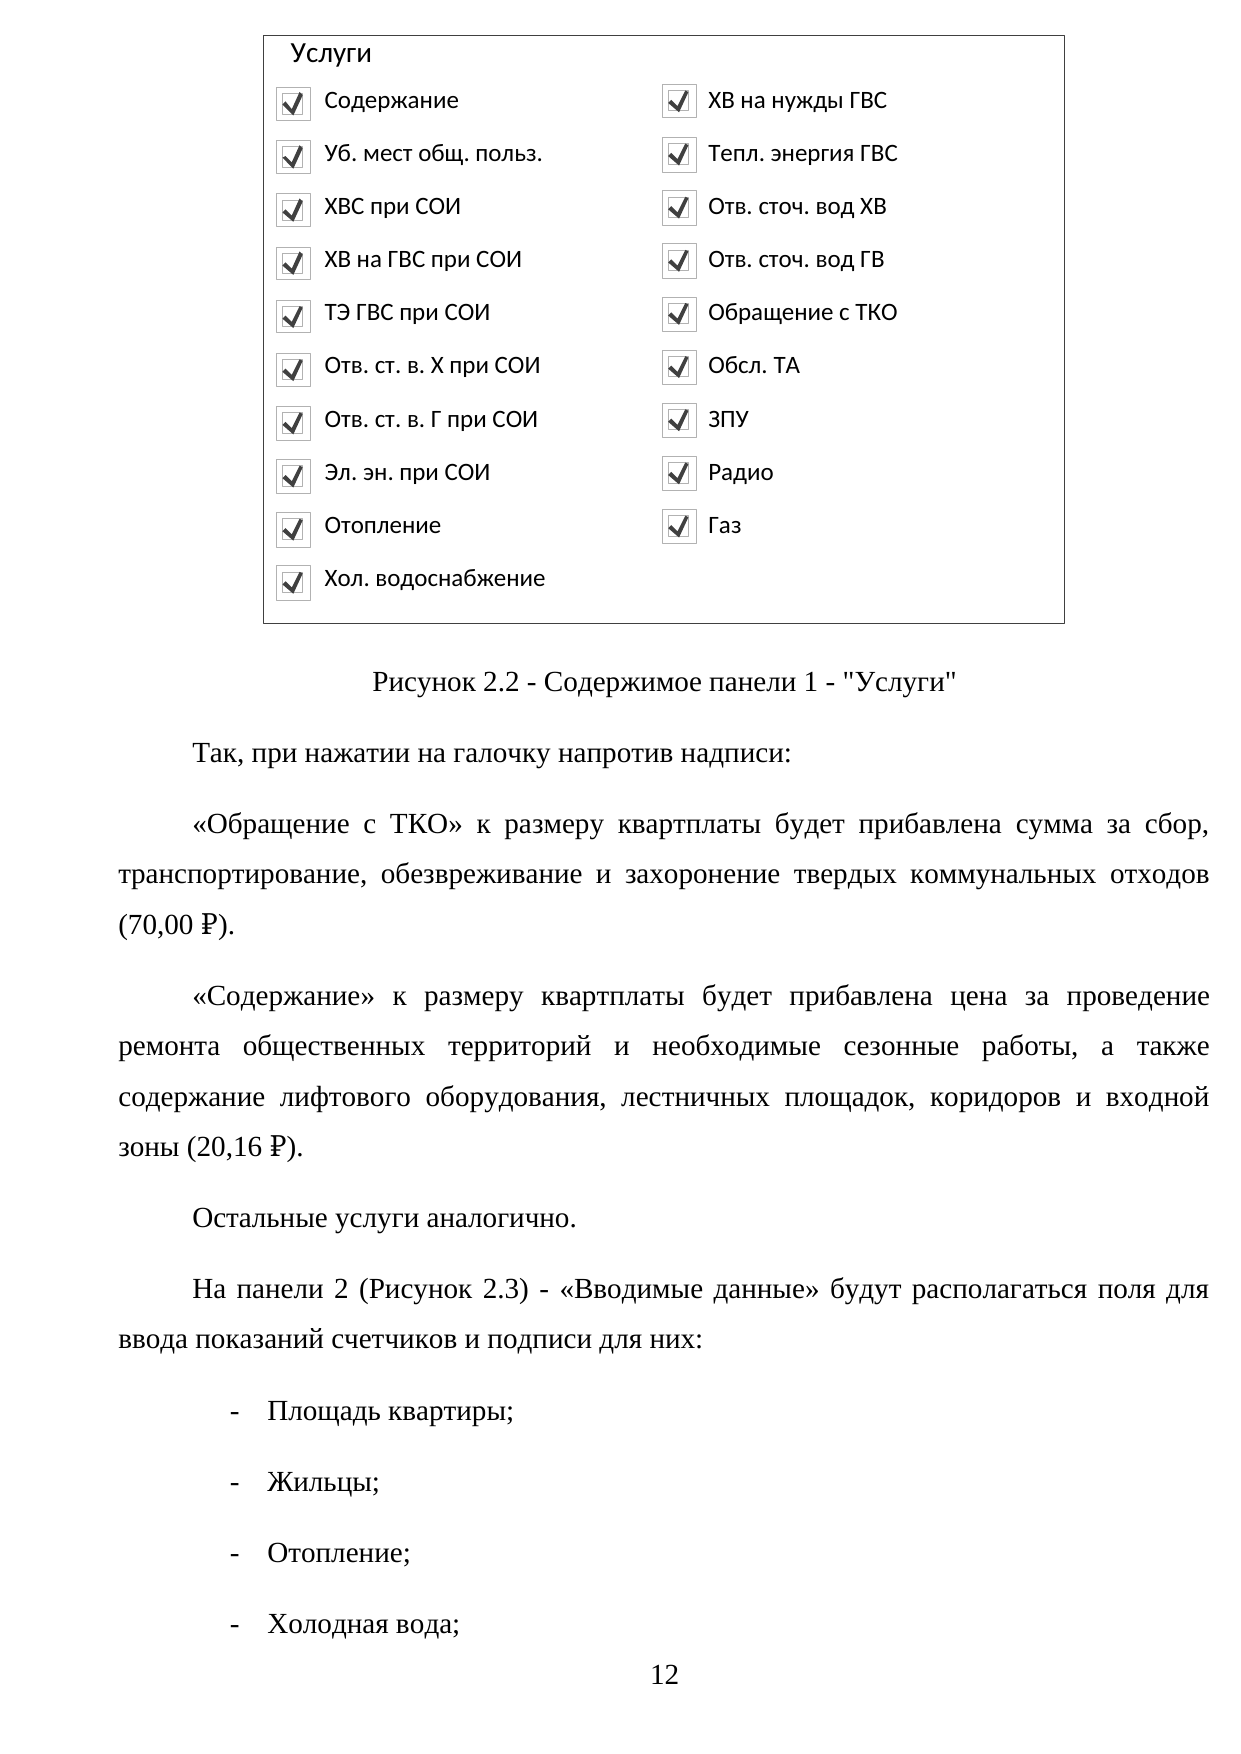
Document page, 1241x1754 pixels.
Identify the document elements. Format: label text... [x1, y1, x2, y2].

text Остальные услуги аналогично. [118, 1200, 1211, 1234]
text На панели 2 (Рисунок 2.3) - «Вводимые данные» будут располагаться поля для ввода показаний счетчиков и подписи для них: [118, 1271, 1211, 1355]
list Холодная вода; [229, 1606, 1211, 1640]
text «Содержание» к размеру квартплаты будет прибавлена цена за проведение ремонта общественных территорий и необходимые сезонные работы, а также содержание лифтового оборудования, лестничных площадок, коридоров и входной зоны (20,16 ₽). [118, 978, 1211, 1162]
text «Обращение с ТКО» к размеру квартплаты будет прибавлена сумма за сбор, транспортирование, обезвреживание и захоронение твердых коммунальных отходов (70,00 ₽). [118, 806, 1211, 940]
list Площадь квартиры; [229, 1393, 1211, 1426]
list Отопление; [229, 1535, 1211, 1568]
list Жильцы; [229, 1464, 1211, 1497]
text Рисунок 2.2 - Содержимое панели 1 - "Услуги" [118, 664, 1211, 697]
text Так, при нажатии на галочку напротив надписи: [118, 735, 1211, 769]
